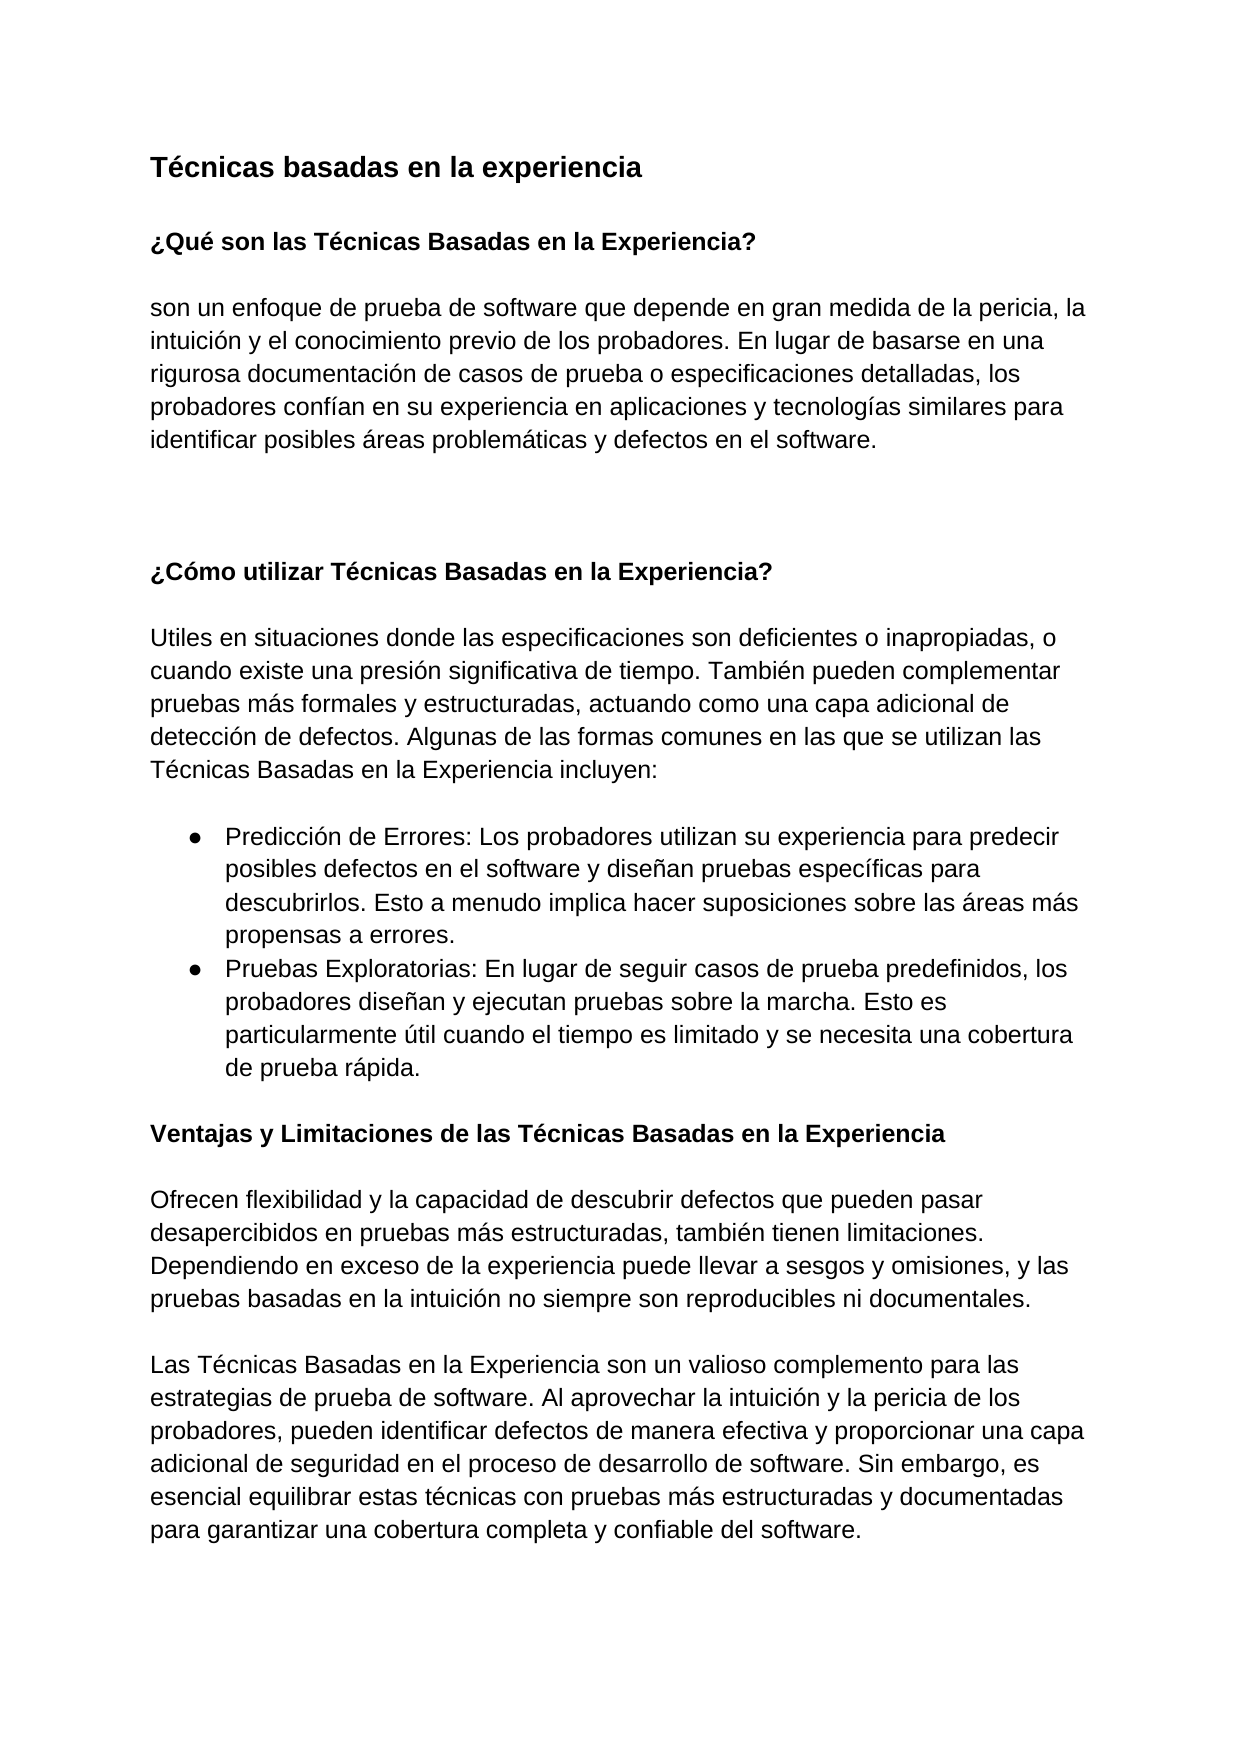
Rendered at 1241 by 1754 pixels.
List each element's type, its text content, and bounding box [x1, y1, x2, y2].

list Predicción de Errores: Los probadores utilizan su experiencia para predecir posibles defectos en el software y diseñan pruebas específicas para descubrirlos. Esto a menudo implica hacer suposiciones sobre las áreas más propensas a errores. [187, 821, 1090, 949]
list Pruebas Exploratorias: En lugar de seguir casos de prueba predefinidos, los probadores diseñan y ejecutan pruebas sobre la marcha. Esto es particularmente útil cuando el tiempo es limitado y se necesita una cobertura de prueba rápida. [187, 953, 1090, 1081]
text Ventajas y Limitaciones de las Técnicas Basadas en la Experiencia [150, 1119, 1090, 1147]
text son un enfoque de prueba de software que depende en gran medida de la pericia, la intuición y el conocimiento previo de los probadores. En lugar de basarse en una rigurosa documentación de casos de prueba o especificaciones detalladas, los probadores confían en su experiencia en aplicaciones y tecnologías similares para identificar posibles áreas problemáticas y defectos en el software. [150, 293, 1090, 454]
text Ofrecen flexibilidad y la capacidad de descubrir defectos que pueden pasar desapercibidos en pruebas más estructuradas, también tienen limitaciones. Dependiendo en exceso de la experiencia puede llevar a sesgos y omisiones, y las pruebas basadas en la intuición no siempre son reproducibles ni documentales. [150, 1185, 1090, 1312]
text Utiles en situaciones donde las especificaciones son deficientes o inapropiadas, o cuando existe una presión significativa de tiempo. También pueden complementar pruebas más formales y estructuradas, actuando como una capa adicional de detección de defectos. Algunas de las formas comunes en las que se utilizan las Técnicas Basadas en la Experiencia incluyen: [150, 623, 1090, 784]
text Las Técnicas Basadas en la Experiencia son un valioso complemento para las estrategias de prueba de software. Al aprovechar la intuición y la pericia de los probadores, pueden identificar defectos de manera efectiva y proporcionar una capa adicional de seguridad en el proceso de desarrollo de software. Sin embargo, es esencial equilibrar estas técnicas con pruebas más estructuradas y documentadas para garantizar una cobertura completa y confiable del software. [150, 1350, 1090, 1544]
text ¿Cómo utilizar Técnicas Basadas en la Experiencia? [150, 557, 1090, 586]
text Técnicas basadas en la experiencia [150, 150, 1090, 183]
text ¿Qué son las Técnicas Basadas en la Experiencia? [150, 227, 1090, 256]
